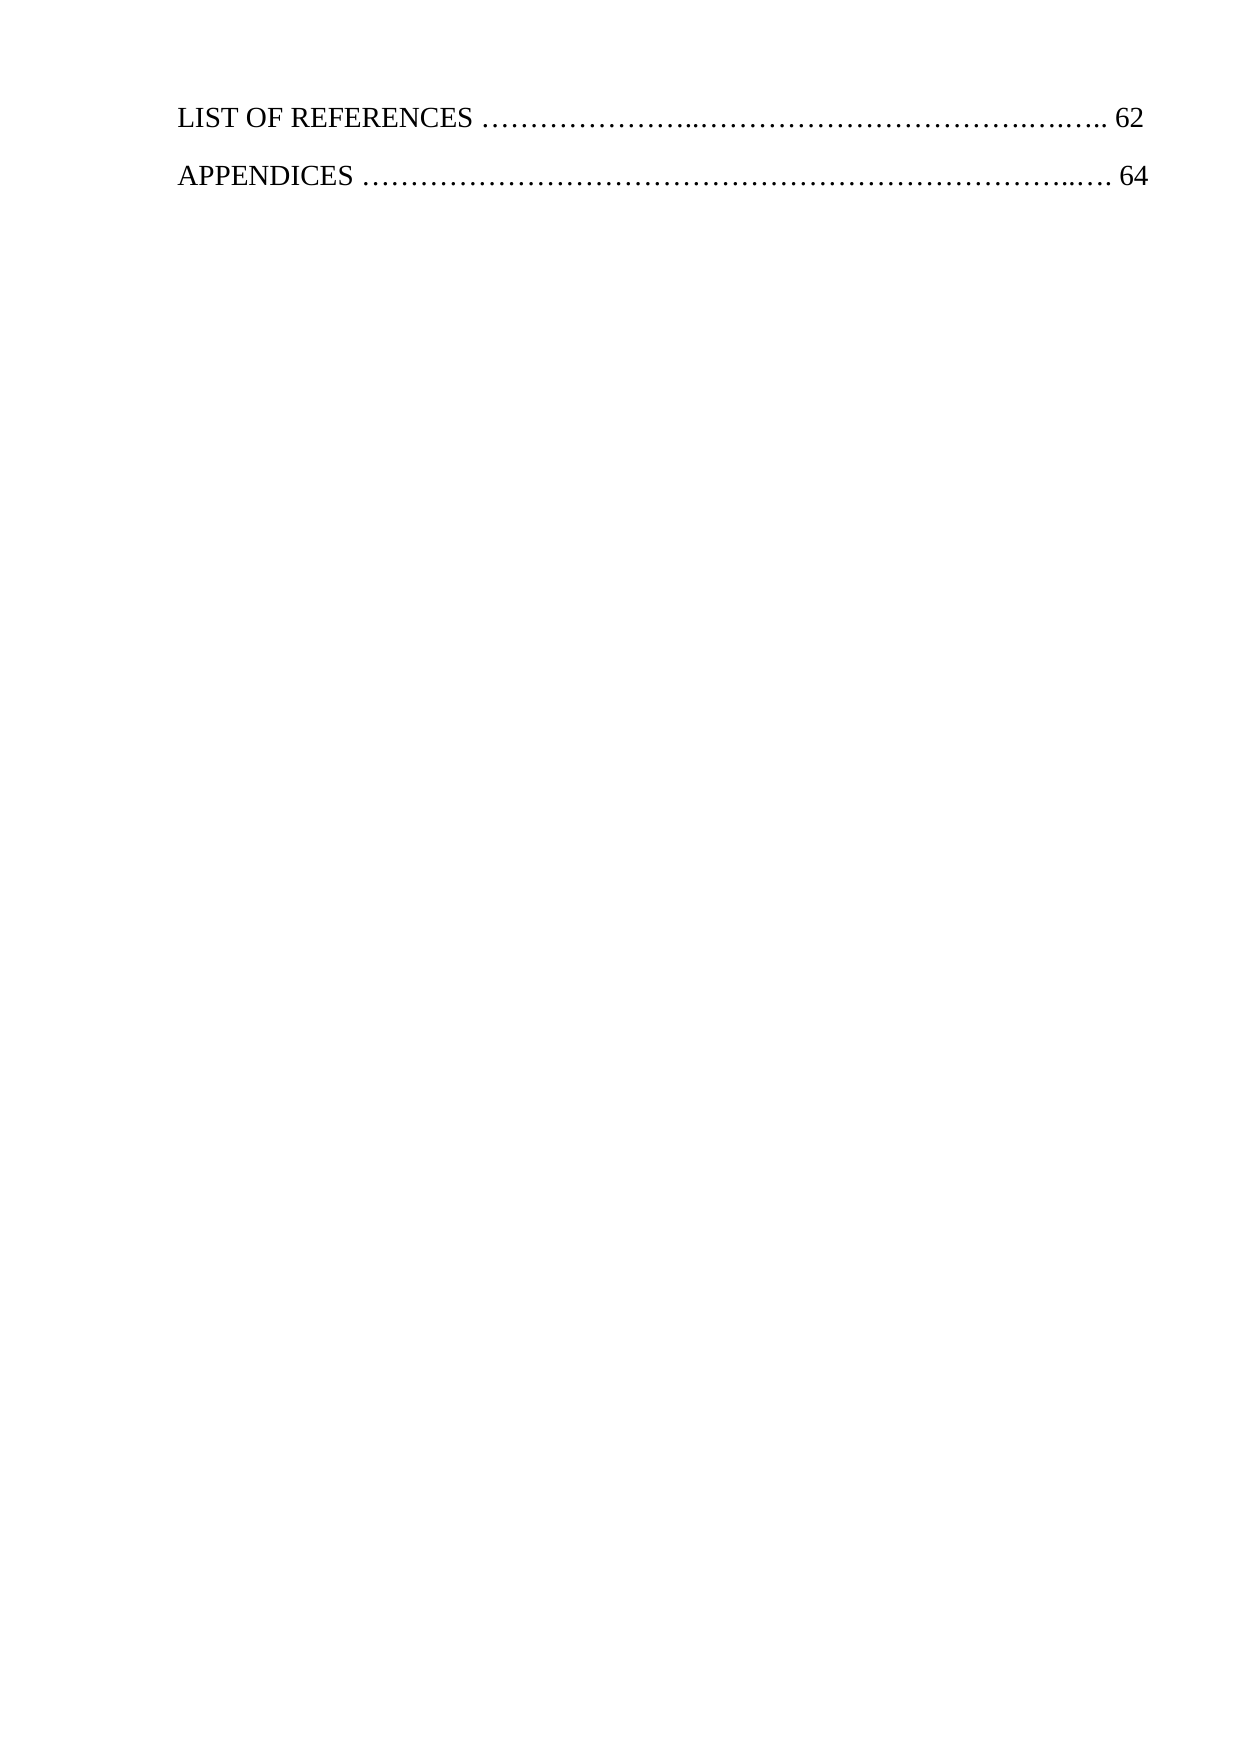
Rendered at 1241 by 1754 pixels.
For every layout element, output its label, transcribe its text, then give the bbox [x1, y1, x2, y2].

text LIST OF REFERENCES …………………..…………………………….….….. 62 [177, 100, 1152, 134]
text APPENDICES ………………………………………………………………..…. 64 [177, 158, 1152, 192]
